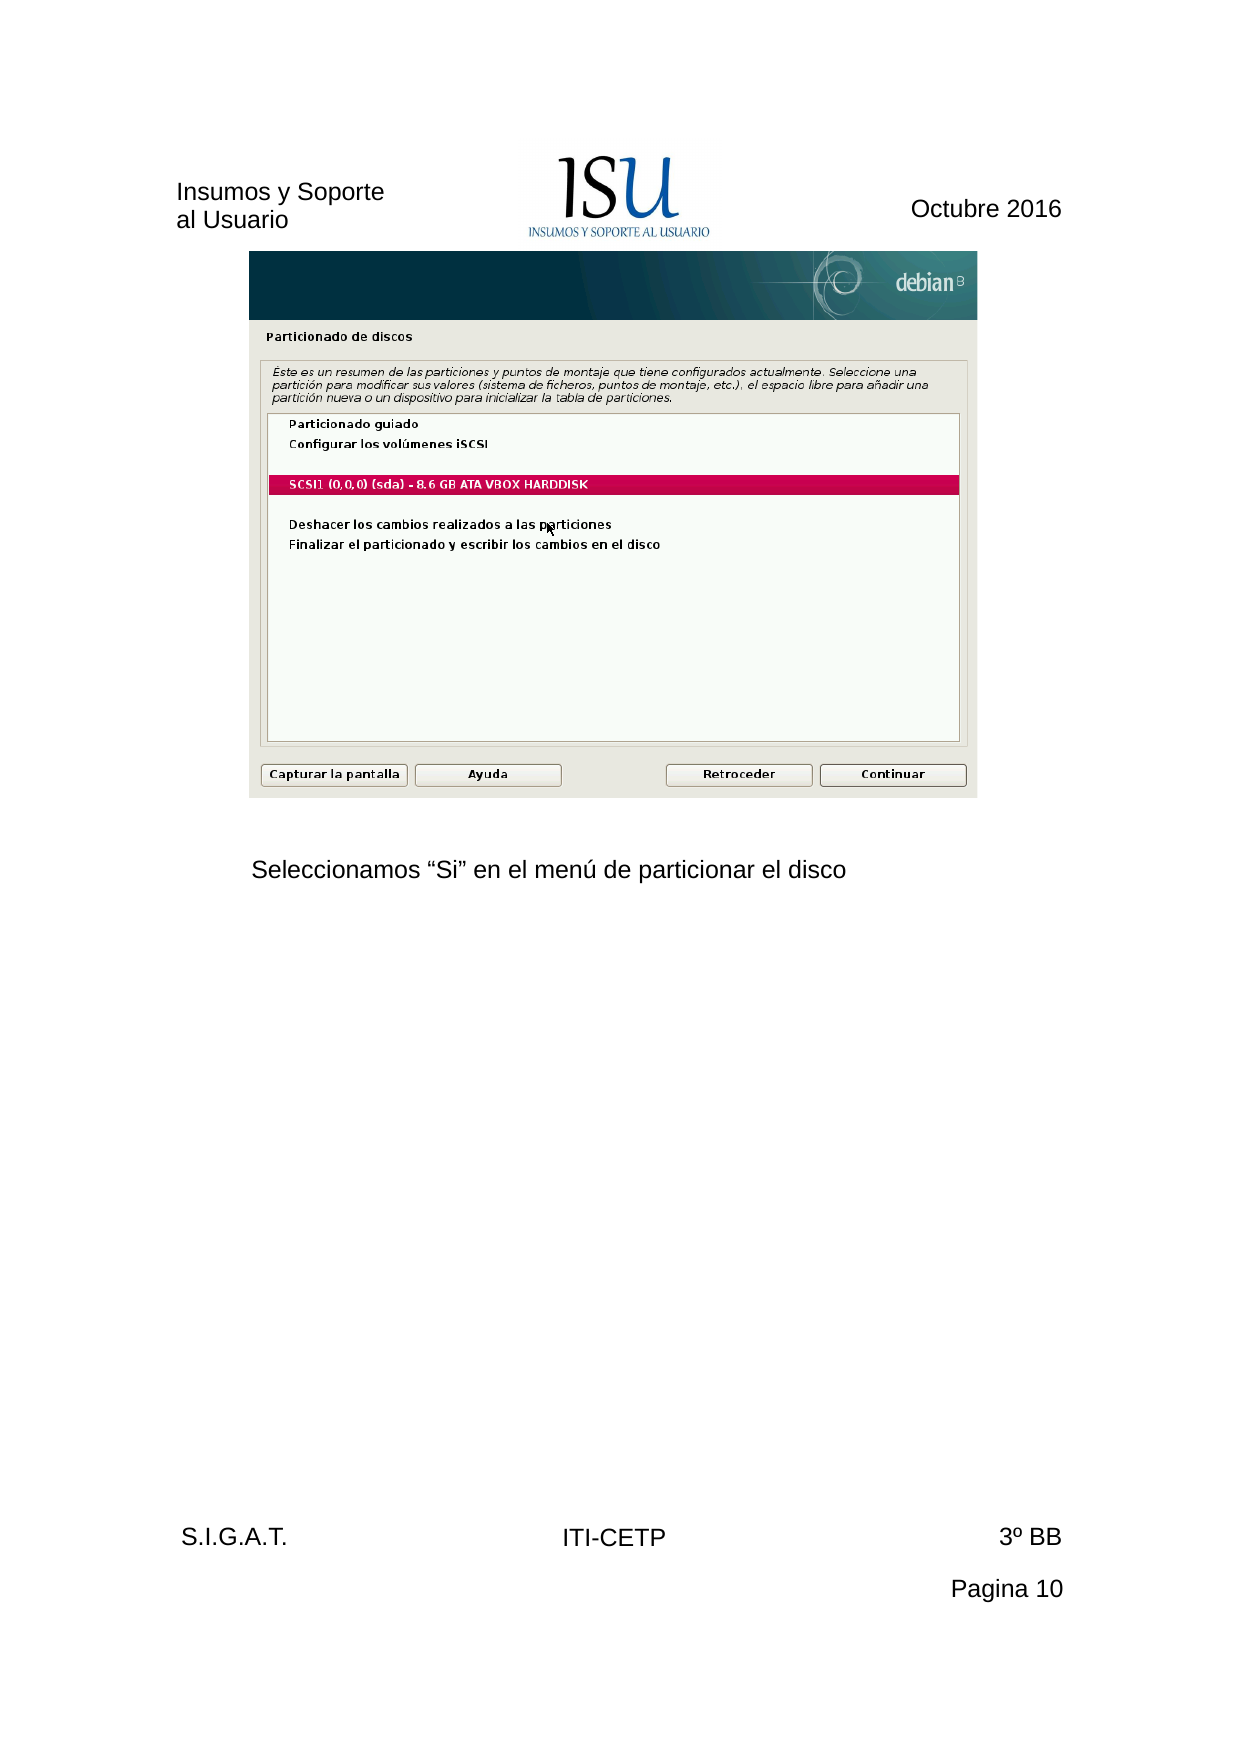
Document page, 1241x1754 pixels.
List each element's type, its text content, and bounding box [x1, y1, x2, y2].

picture [249, 138, 978, 798]
text Seleccionamos “Si” en el menú de particionar el disco [177, 856, 1063, 884]
